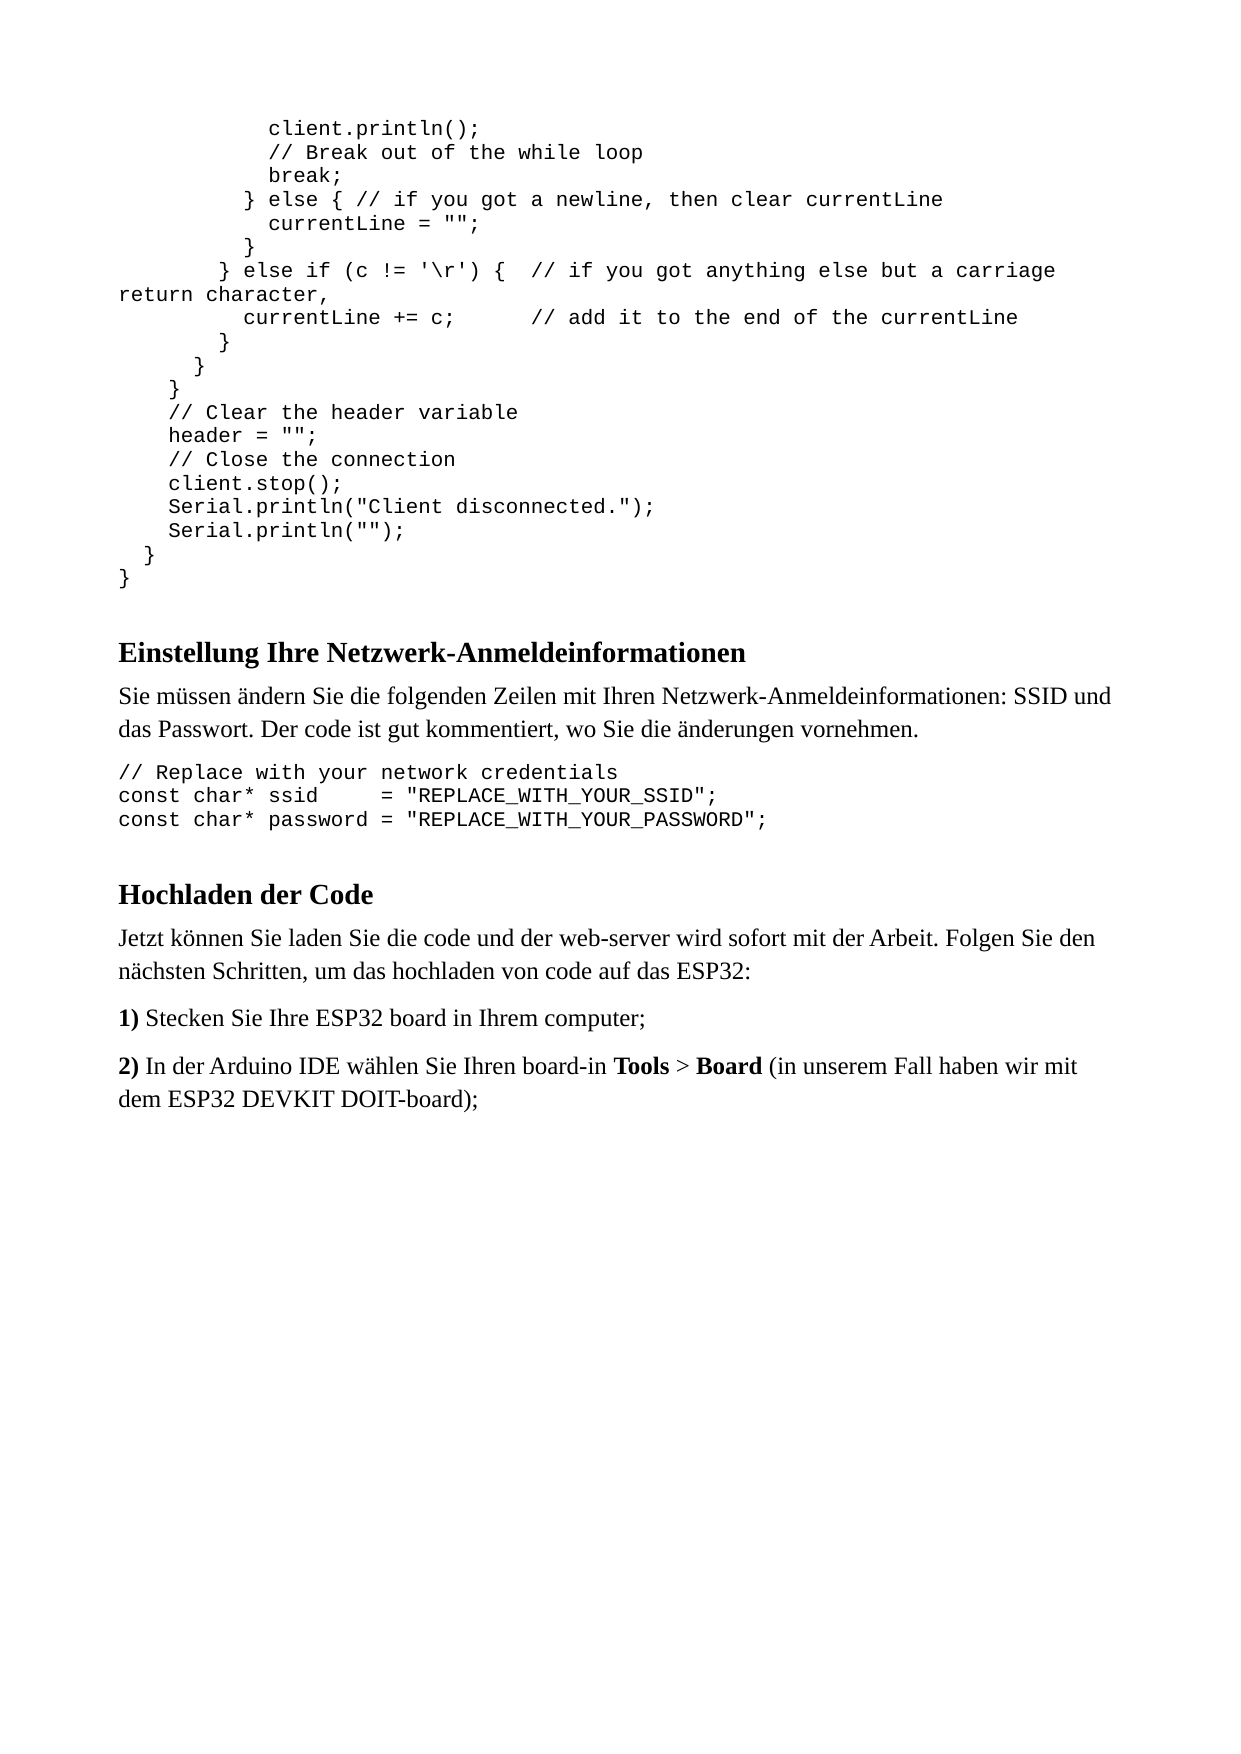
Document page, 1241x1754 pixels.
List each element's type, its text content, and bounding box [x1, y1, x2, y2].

text // Break out of the while loop [118, 142, 1122, 165]
text currentLine = ""; [118, 213, 1122, 236]
text header = ""; [118, 426, 1122, 449]
text break; [118, 165, 1122, 189]
text // Clear the header variable [118, 402, 1122, 426]
text } else if (c != '\r') { // if you got anything else but a carriage return character, [118, 260, 1122, 307]
subtitle Einstellung Ihre Netzwerk-Anmeldeinformationen [118, 635, 1122, 669]
subtitle Hochladen der Code [118, 877, 1122, 910]
text client.stop(); [118, 473, 1122, 496]
text } [118, 331, 1122, 354]
text } [118, 544, 1122, 567]
text // Replace with your network credentials [118, 762, 1122, 785]
text const char* password = "REPLACE_WITH_YOUR_PASSWORD"; [118, 809, 1122, 833]
text } [118, 354, 1122, 378]
text // Close the connection [118, 449, 1122, 473]
text currentLine += c; // add it to the end of the currentLine [118, 307, 1122, 331]
text } [118, 567, 1122, 591]
text 2) In der Arduino IDE wählen Sie Ihren board-in Tools > Board (in unserem Fall haben wir mit dem ESP32 DEVKIT DOIT-board); [118, 1051, 1122, 1113]
text } [118, 378, 1122, 402]
text Serial.println(""); [118, 520, 1122, 544]
text const char* ssid = "REPLACE_WITH_YOUR_SSID"; [118, 785, 1122, 809]
text client.println(); [118, 118, 1122, 142]
text Jetzt können Sie laden Sie die code und der web-server wird sofort mit der Arbeit. Folgen Sie den nächsten Schritten, um das hochladen von code auf das ESP32: [118, 923, 1122, 984]
text 1) Stecken Sie Ihre ESP32 board in Ihrem computer; [118, 1003, 1122, 1032]
text Sie müssen ändern Sie die folgenden Zeilen mit Ihren Netzwerk-Anmeldeinformationen: SSID und das Passwort. Der code ist gut kommentiert, wo Sie die änderungen vornehmen. [118, 681, 1122, 743]
text } [118, 236, 1122, 260]
text } else { // if you got a newline, then clear currentLine [118, 189, 1122, 213]
text Serial.println("Client disconnected."); [118, 496, 1122, 520]
